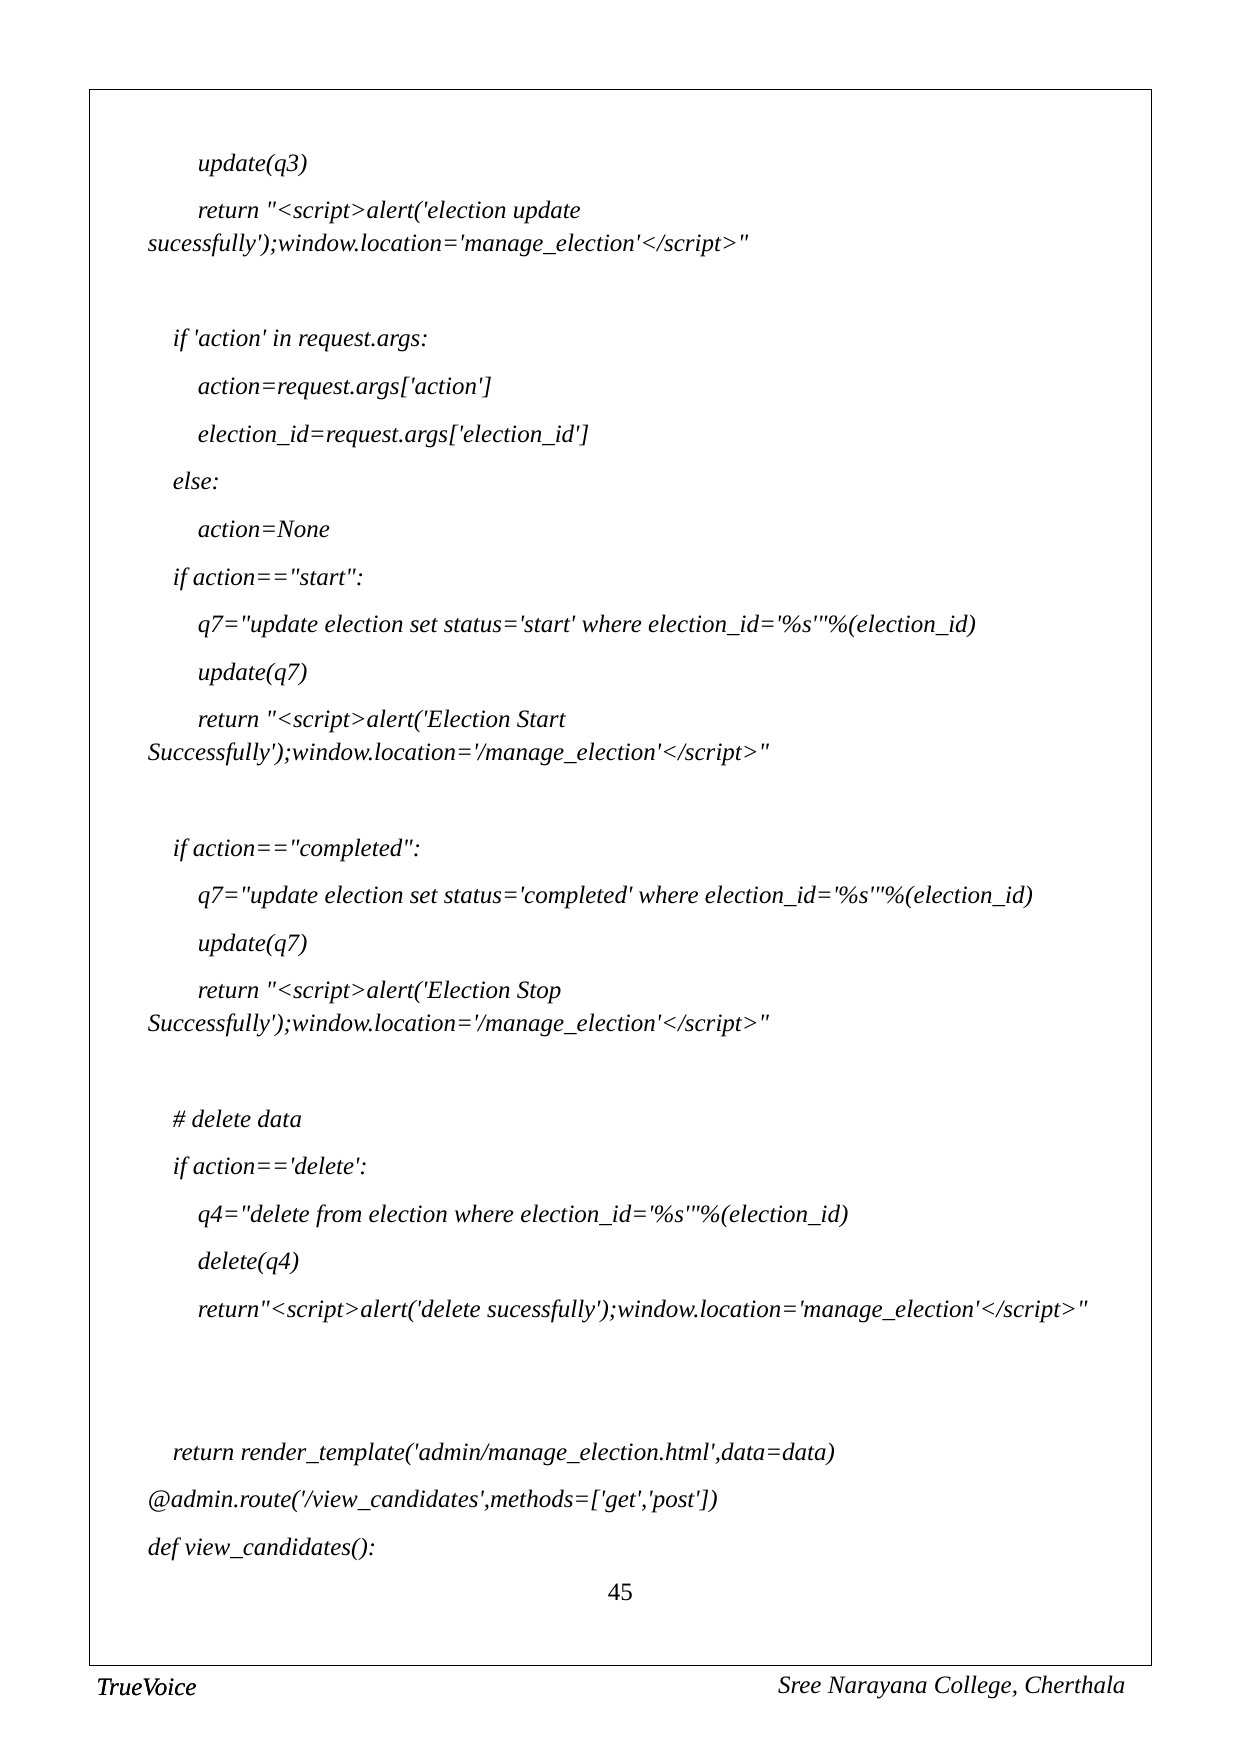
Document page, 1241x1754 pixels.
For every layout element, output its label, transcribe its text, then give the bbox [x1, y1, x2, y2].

text return "<script>alert('election update sucessfully');window.location='manage_election'</script>" [148, 195, 1092, 257]
text if action=="completed": [148, 833, 1092, 861]
text update(q3) [148, 148, 1092, 176]
text if action=='delete': [148, 1151, 1092, 1180]
text @admin.route('/view_candidates',methods=['get','post']) [148, 1484, 1092, 1513]
text q4="delete from election where election_id='%s'"%(election_id) [148, 1199, 1092, 1228]
text q7="update election set status='completed' where election_id='%s'"%(election_id) [148, 880, 1092, 909]
text return"<script>alert('delete sucessfully');window.location='manage_election'</script>" [148, 1294, 1092, 1323]
text if action=="start": [148, 562, 1092, 590]
text if 'action' in request.args: [148, 323, 1092, 352]
text election_id=request.args['election_id'] [148, 419, 1092, 447]
text return "<script>alert('Election Stop Successfully');window.location='/manage_election'</script>" [148, 975, 1092, 1037]
text else: [148, 466, 1092, 495]
text action=None [148, 514, 1092, 543]
text return "<script>alert('Election Start Successfully');window.location='/manage_election'</script>" [148, 704, 1092, 766]
text # delete data [148, 1104, 1092, 1132]
text delete(q4) [148, 1246, 1092, 1275]
text q7="update election set status='start' where election_id='%s'"%(election_id) [148, 609, 1092, 638]
text return render_template('admin/manage_election.html',data=data) [148, 1437, 1092, 1466]
text update(q7) [148, 657, 1092, 686]
text def view_candidates(): [148, 1532, 1092, 1561]
text action=request.args['action'] [148, 371, 1092, 400]
text update(q7) [148, 928, 1092, 957]
